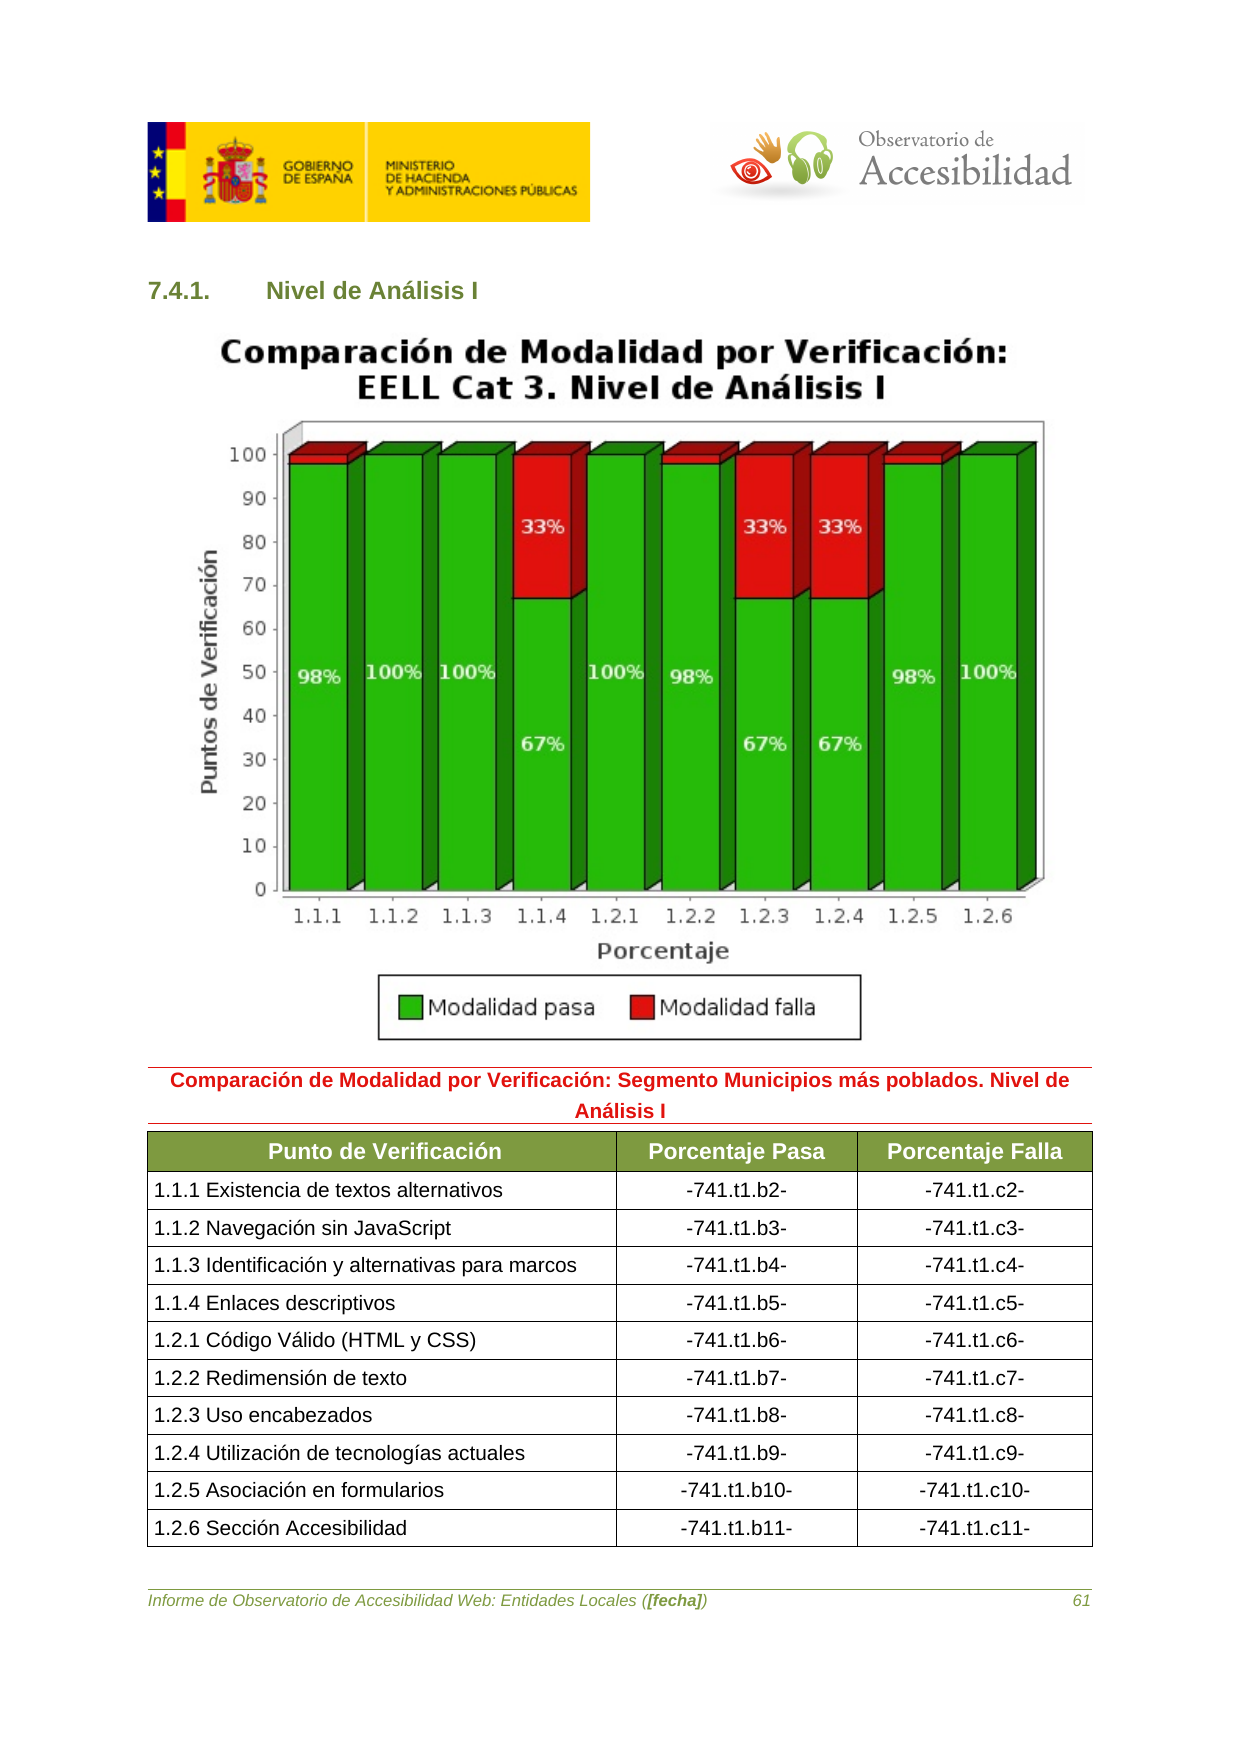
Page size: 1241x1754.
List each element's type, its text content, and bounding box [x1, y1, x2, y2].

table_cell -741.t1.b7- [617, 1360, 857, 1396]
table_cell 1.2.4 Utilización de tecnologías actuales [148, 1435, 616, 1471]
list Nivel de Análisis I [148, 276, 1092, 304]
table_cell -741.t1.b6- [617, 1322, 857, 1358]
table_cell 1.1.1 Existencia de textos alternativos [148, 1172, 616, 1208]
text Comparación de Modalidad por Verificación: Segmento Municipios más poblados. Nivel de Análisis I [148, 1068, 1092, 1123]
table_cell -741.t1.b5- [617, 1285, 857, 1321]
table_cell -741.t1.b4- [617, 1247, 857, 1283]
table_header Porcentaje Falla [858, 1132, 1092, 1171]
table_cell -741.t1.c10- [858, 1472, 1092, 1508]
table_cell -741.t1.b10- [617, 1472, 857, 1508]
table_cell 1.1.3 Identificación y alternativas para marcos [148, 1247, 616, 1283]
table_cell 1.2.6 Sección Accesibilidad [148, 1510, 616, 1546]
table_cell 1.2.2 Redimensión de texto [148, 1360, 616, 1396]
table_cell -741.t1.b8- [617, 1397, 857, 1433]
table_cell -741.t1.b2- [617, 1172, 857, 1208]
table_cell 1.2.3 Uso encabezados [148, 1397, 616, 1433]
table_cell -741.t1.c9- [858, 1435, 1092, 1471]
table_cell -741.t1.b3- [617, 1210, 857, 1246]
table_header Punto de Verificación [148, 1132, 616, 1171]
picture [710, 122, 1086, 205]
table_cell -741.t1.c7- [858, 1360, 1092, 1396]
picture [178, 332, 1062, 1042]
picture [147, 122, 591, 222]
table_cell -741.t1.c8- [858, 1397, 1092, 1433]
table_cell -741.t1.b9- [617, 1435, 857, 1471]
table_cell 1.2.5 Asociación en formularios [148, 1472, 616, 1508]
table_cell -741.t1.b11- [617, 1510, 857, 1546]
table_cell -741.t1.c4- [858, 1247, 1092, 1283]
table_cell -741.t1.c6- [858, 1322, 1092, 1358]
table_cell -741.t1.c2- [858, 1172, 1092, 1208]
table_cell 1.2.1 Código Válido (HTML y CSS) [148, 1322, 616, 1358]
table_cell 1.1.2 Navegación sin JavaScript [148, 1210, 616, 1246]
table_cell -741.t1.c3- [858, 1210, 1092, 1246]
table_cell 1.1.4 Enlaces descriptivos [148, 1285, 616, 1321]
table_cell -741.t1.c11- [858, 1510, 1092, 1546]
table_cell -741.t1.c5- [858, 1285, 1092, 1321]
table_header Porcentaje Pasa [617, 1132, 857, 1171]
